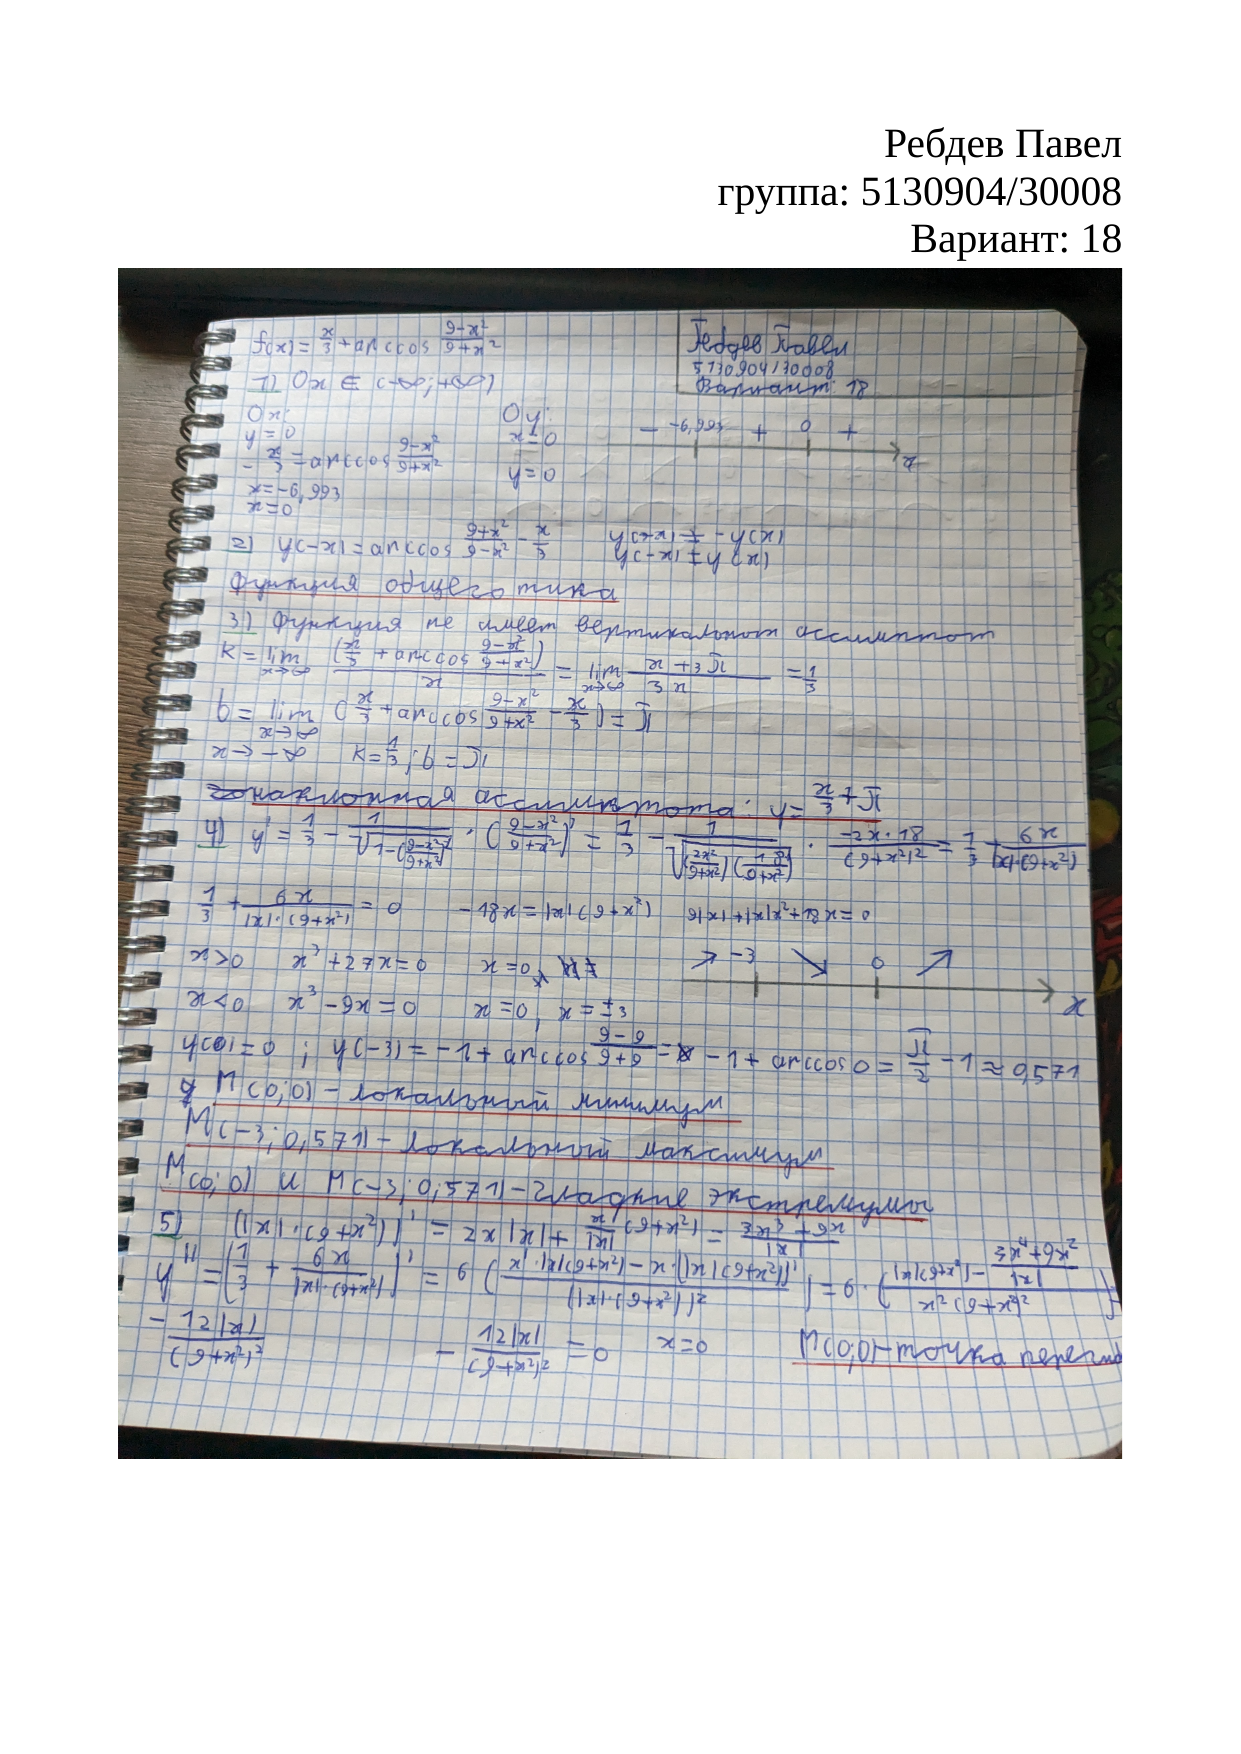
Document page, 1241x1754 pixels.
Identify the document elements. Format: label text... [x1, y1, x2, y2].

picture [118, 268, 1123, 1459]
text Ребдев Павел [118, 118, 1122, 166]
text Вариант: 18 [118, 214, 1122, 262]
text группа: 5130904/30008 [118, 166, 1122, 214]
